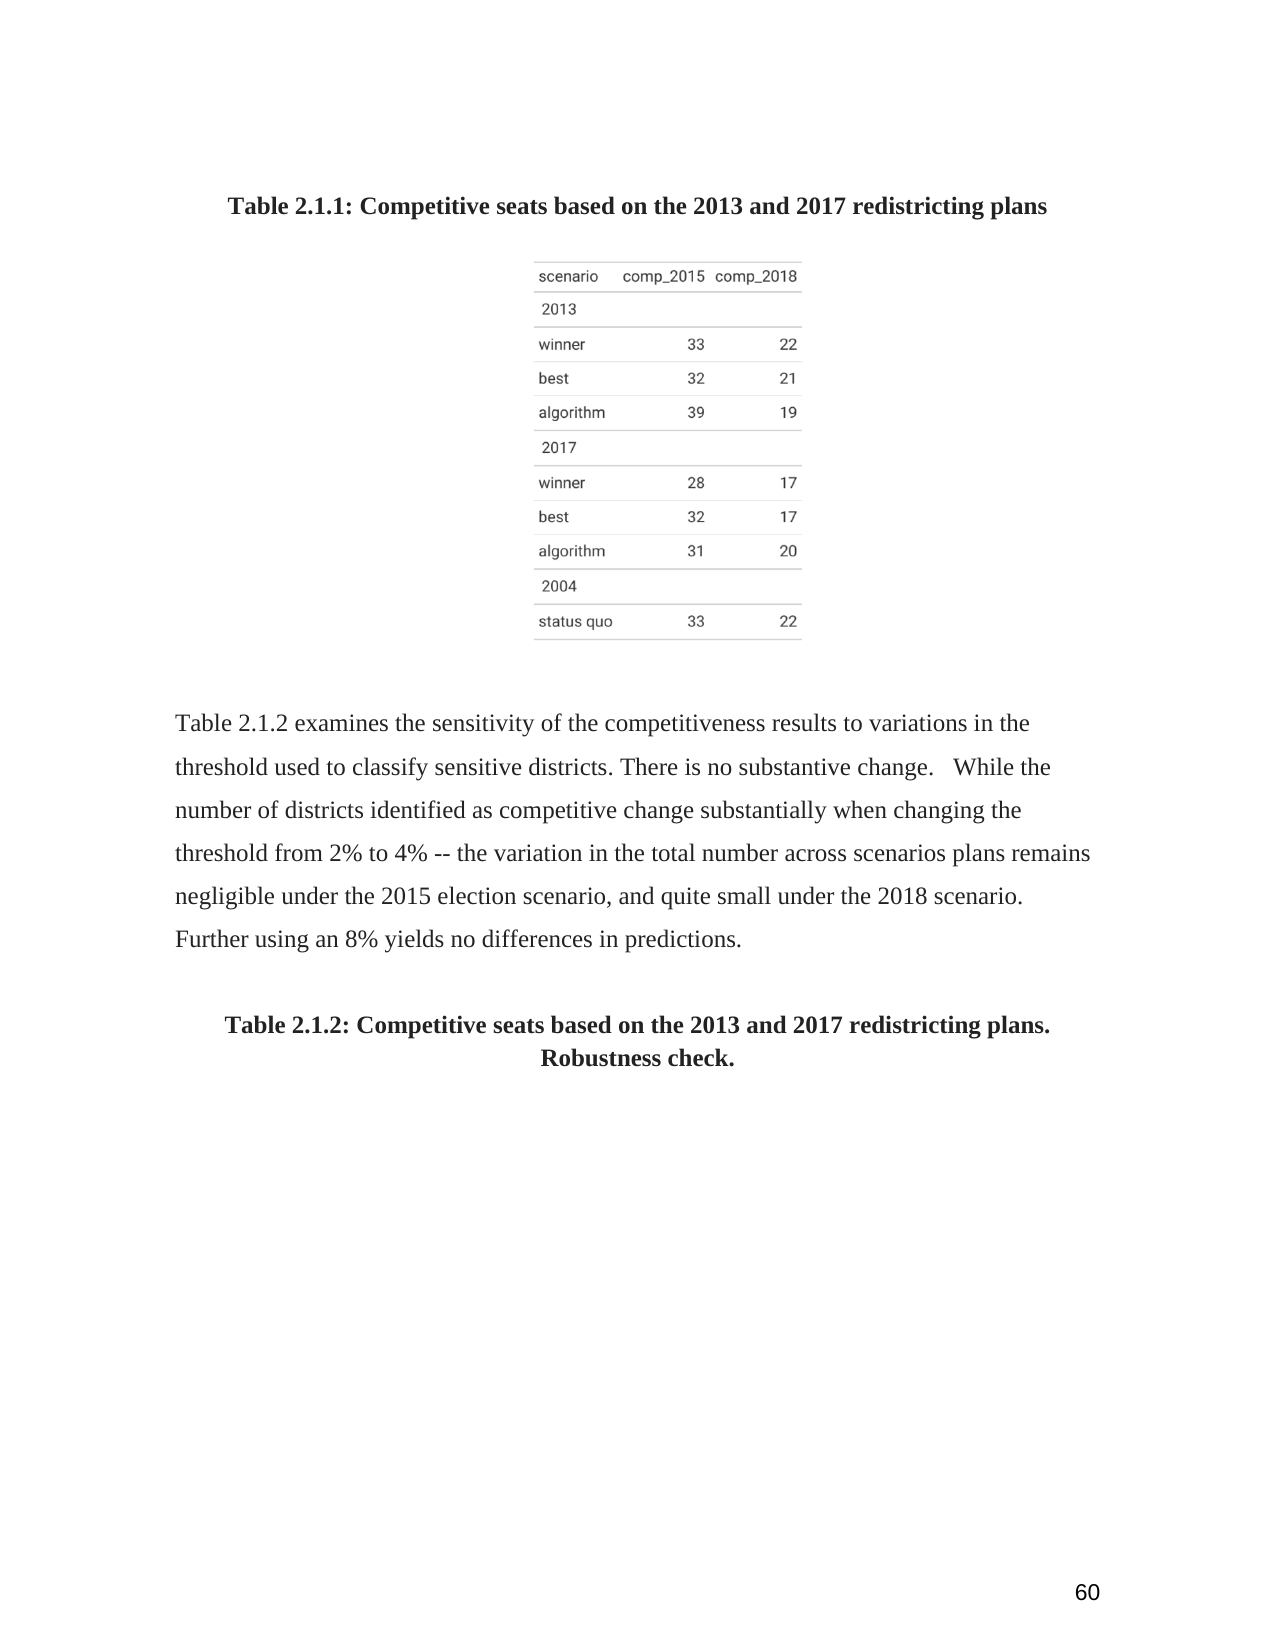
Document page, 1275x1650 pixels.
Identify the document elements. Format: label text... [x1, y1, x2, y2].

text Table 2.1.1: Competitive seats based on the 2013 and 2017 redistricting plans [175, 191, 1100, 220]
picture [527, 257, 823, 653]
text Table 2.1.2 examines the sensitivity of the competitiveness results to variations in the threshold used to classify sensitive districts. There is no substantive change. While the number of districts identified as competitive change substantially when changing the threshold from 2% to 4% -- the variation in the total number across scenarios plans remains negligible under the 2015 election scenario, and quite small under the 2018 scenario. Further using an 8% yields no differences in predictions. [175, 708, 1100, 953]
text Table 2.1.2: Competitive seats based on the 2013 and 2017 redistricting plans. Robustness check. [175, 1010, 1100, 1072]
